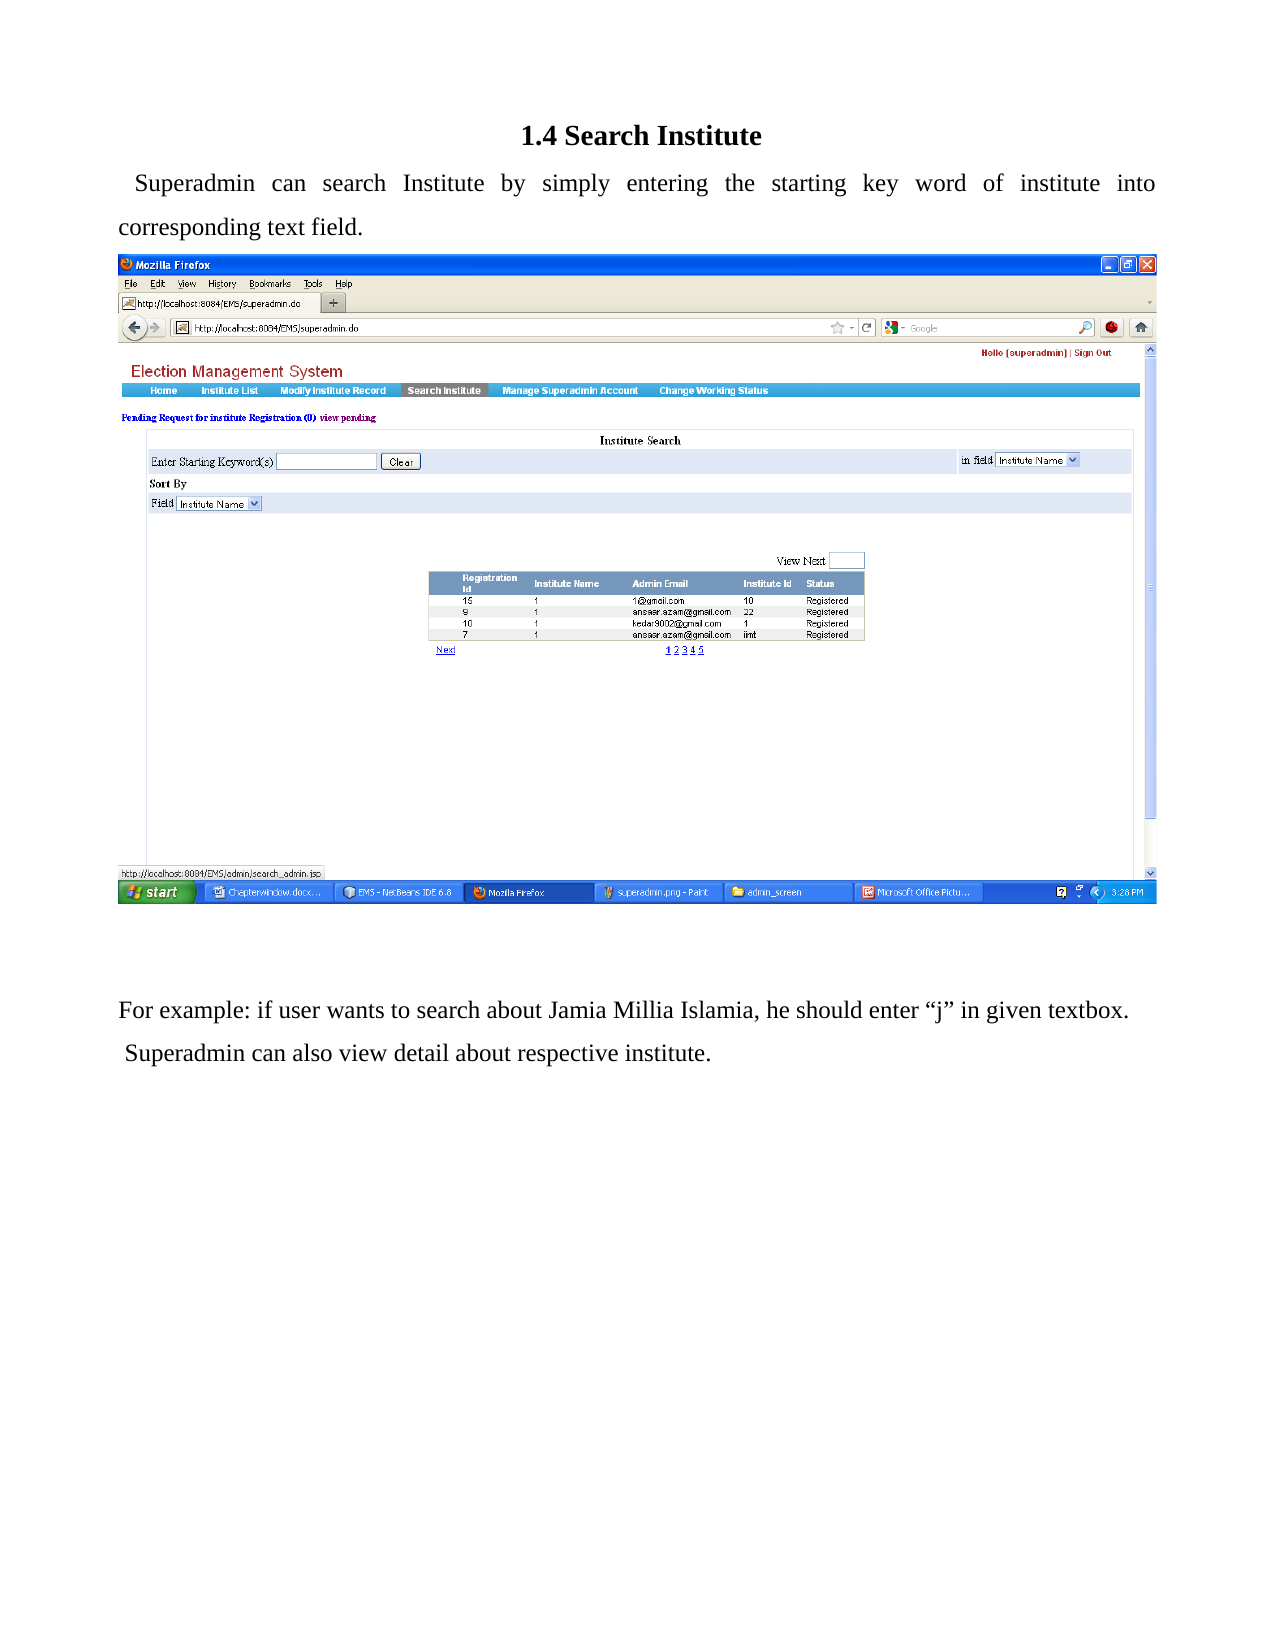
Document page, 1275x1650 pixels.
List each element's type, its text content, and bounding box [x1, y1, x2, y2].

picture [118, 254, 1157, 904]
text Superadmin can also view detail about respective institute. [118, 1038, 1157, 1067]
text Superadmin can search Institute by simply entering the starting key word of institute into corresponding text field. [118, 168, 1157, 240]
text 1.4 Search Institute [118, 118, 1157, 152]
text For example: if user wants to search about Jamia Millia Islamia, he should enter “j” in given textbox. [118, 995, 1157, 1024]
